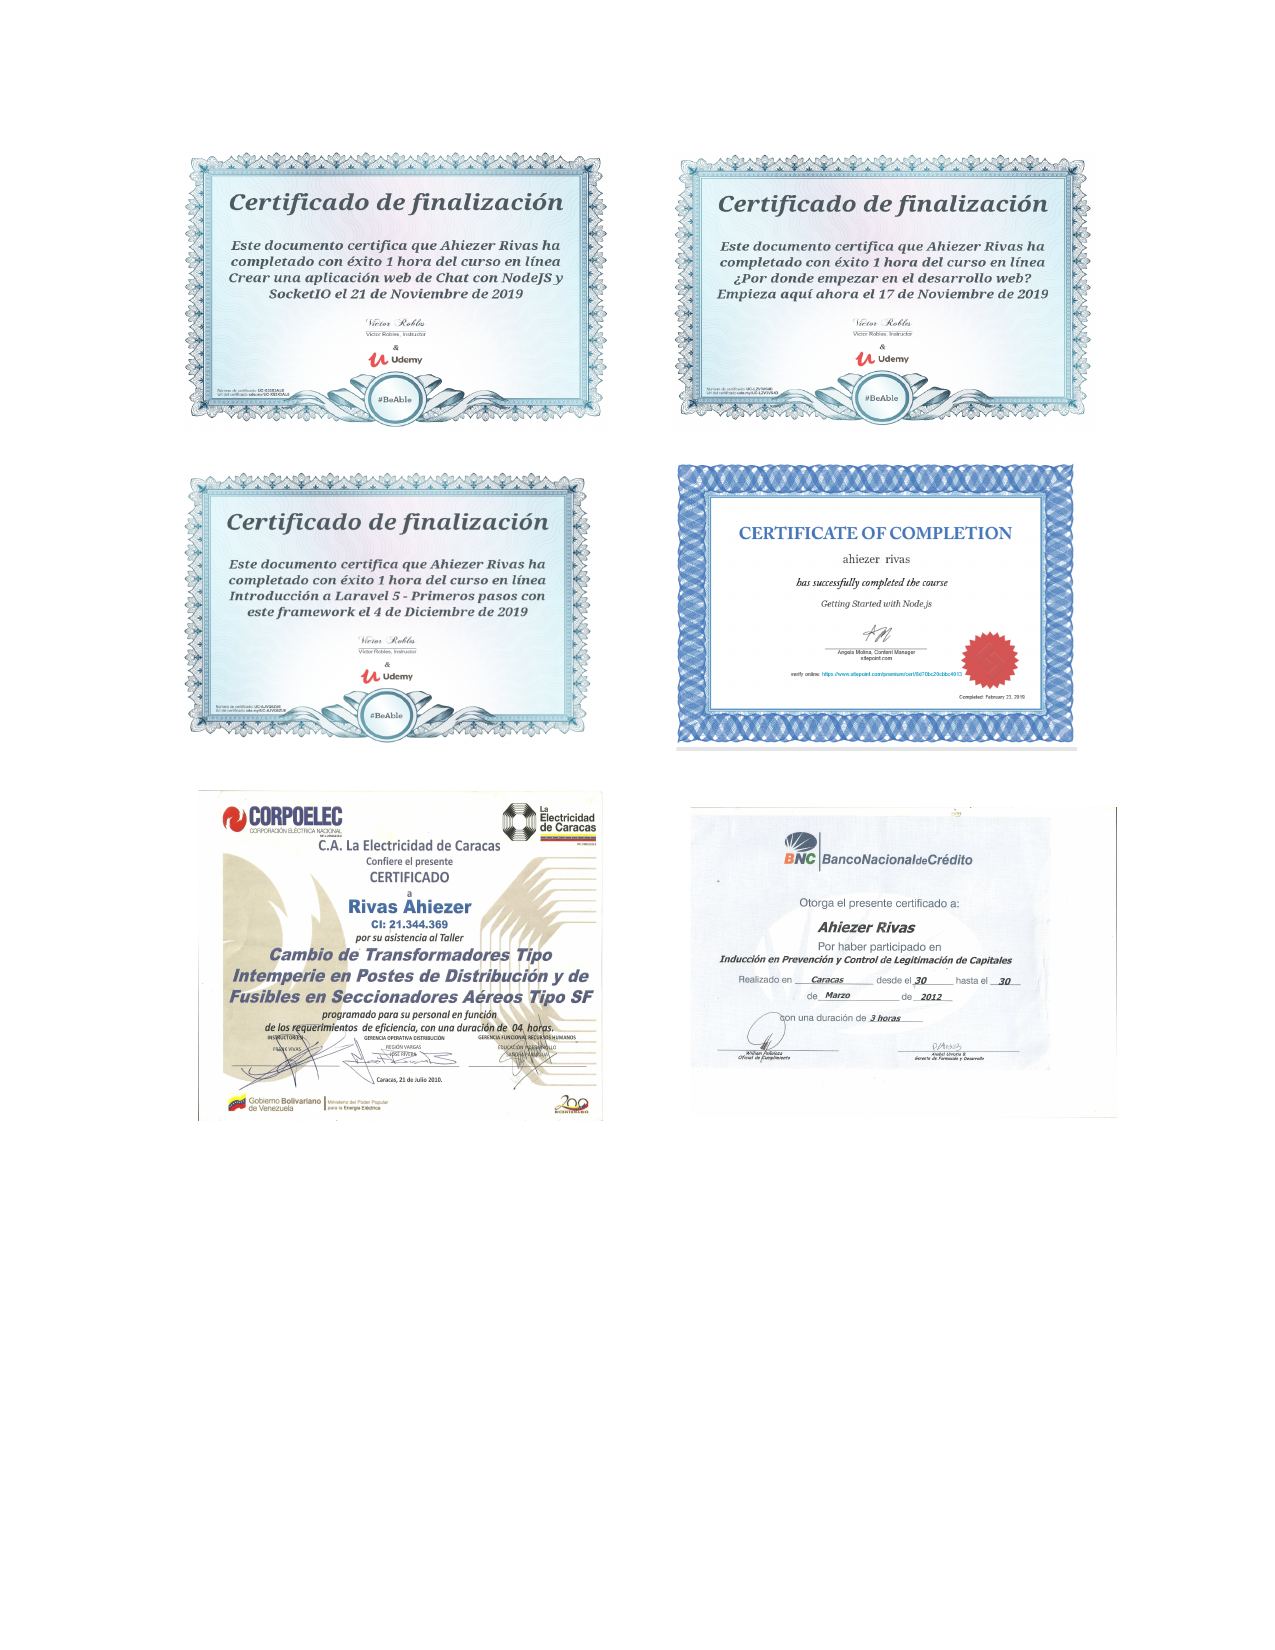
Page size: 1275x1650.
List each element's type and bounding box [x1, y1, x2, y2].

picture [676, 462, 1077, 751]
picture [668, 149, 1099, 431]
picture [690, 807, 1117, 1118]
picture [198, 790, 603, 1121]
picture [181, 146, 612, 431]
picture [180, 470, 596, 746]
